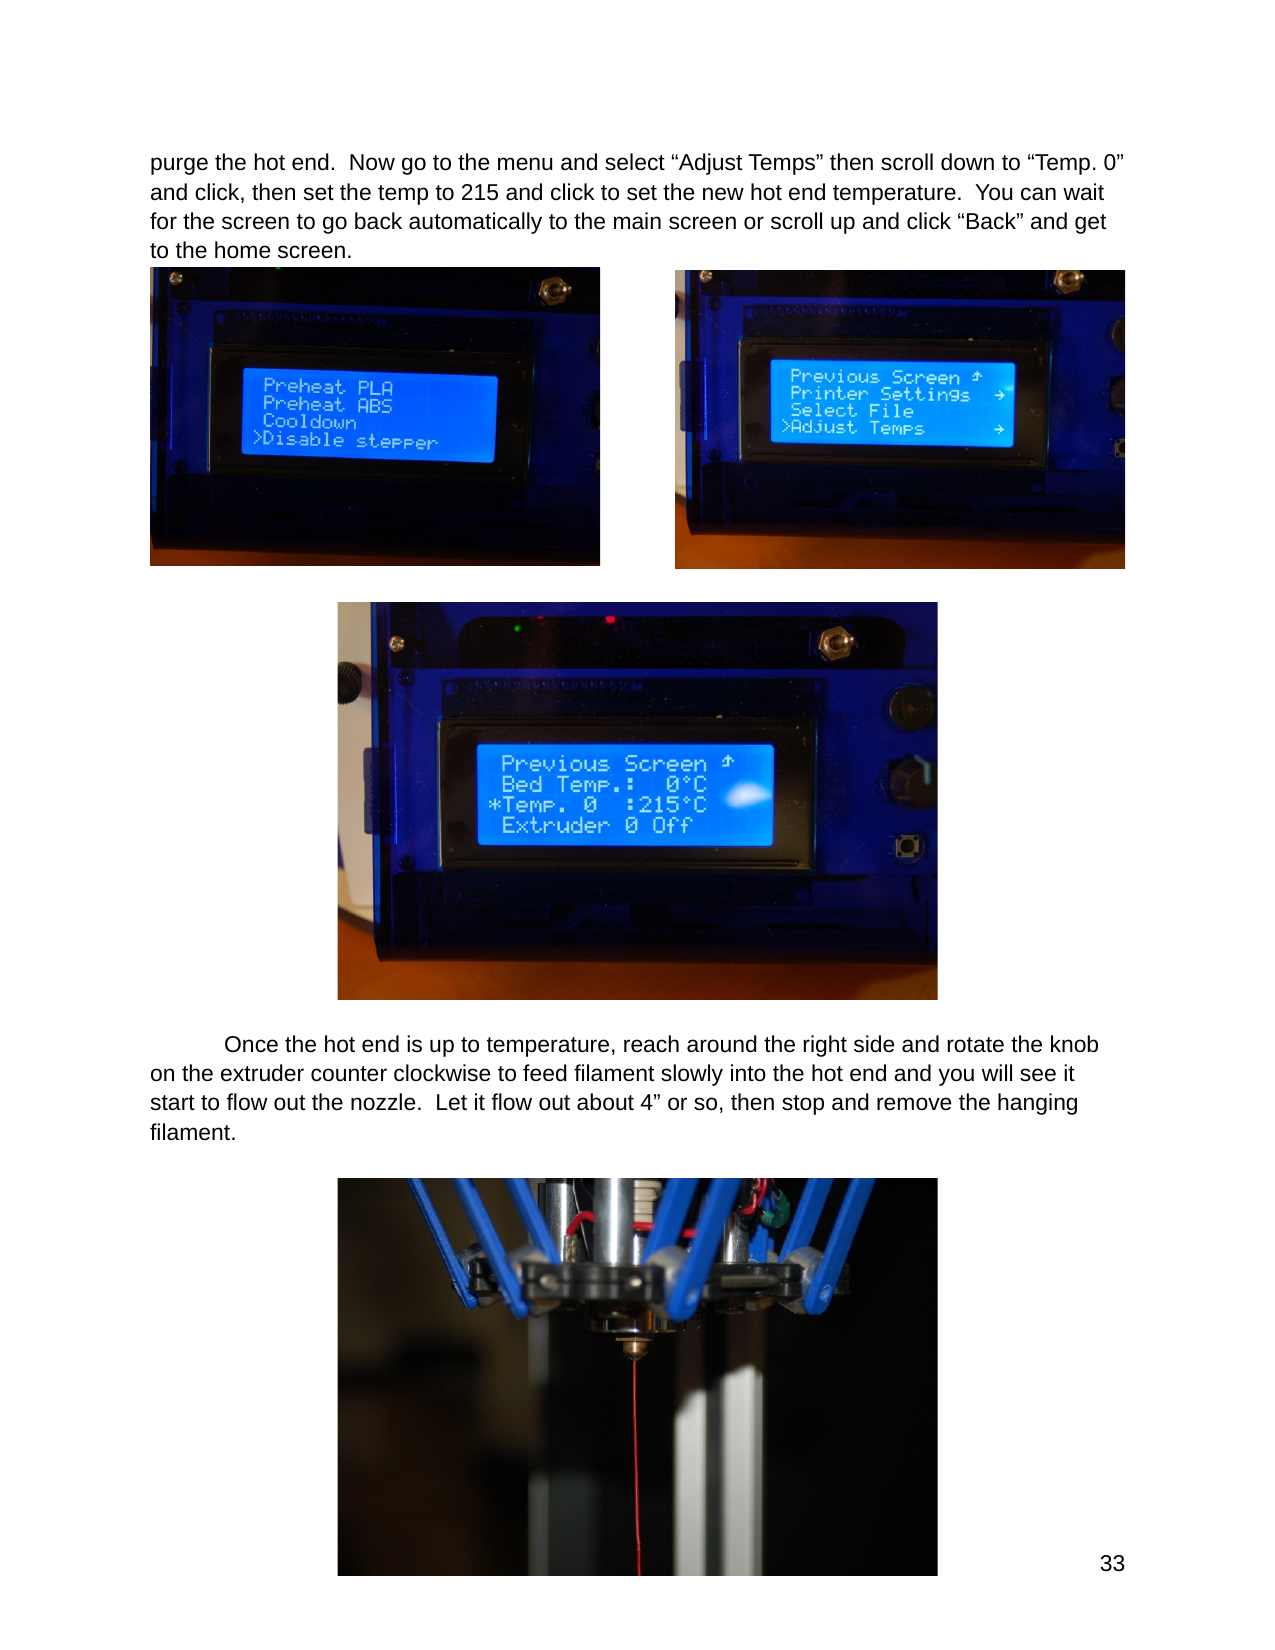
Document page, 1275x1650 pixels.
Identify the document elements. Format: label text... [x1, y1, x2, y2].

picture [337, 1178, 938, 1576]
picture [675, 270, 1125, 569]
text Once the hot end is up to temperature, reach around the right side and rotate the knob on the extruder counter clockwise to feed filament slowly into the hot end and you will see it start to flow out the nozzle. Let it flow out about 4” or so, then stop and remove the hanging filament. [150, 1031, 1125, 1145]
picture [337, 602, 938, 1000]
picture [150, 267, 600, 566]
text purge the hot end. Now go to the menu and select “Adjust Temps” then scroll down to “Temp. 0” and click, then set the temp to 215 and click to set the new hot end temperature. You can wait for the screen to go back automatically to the main screen or scroll up and click “Back” and get to the home screen. [150, 150, 1125, 264]
